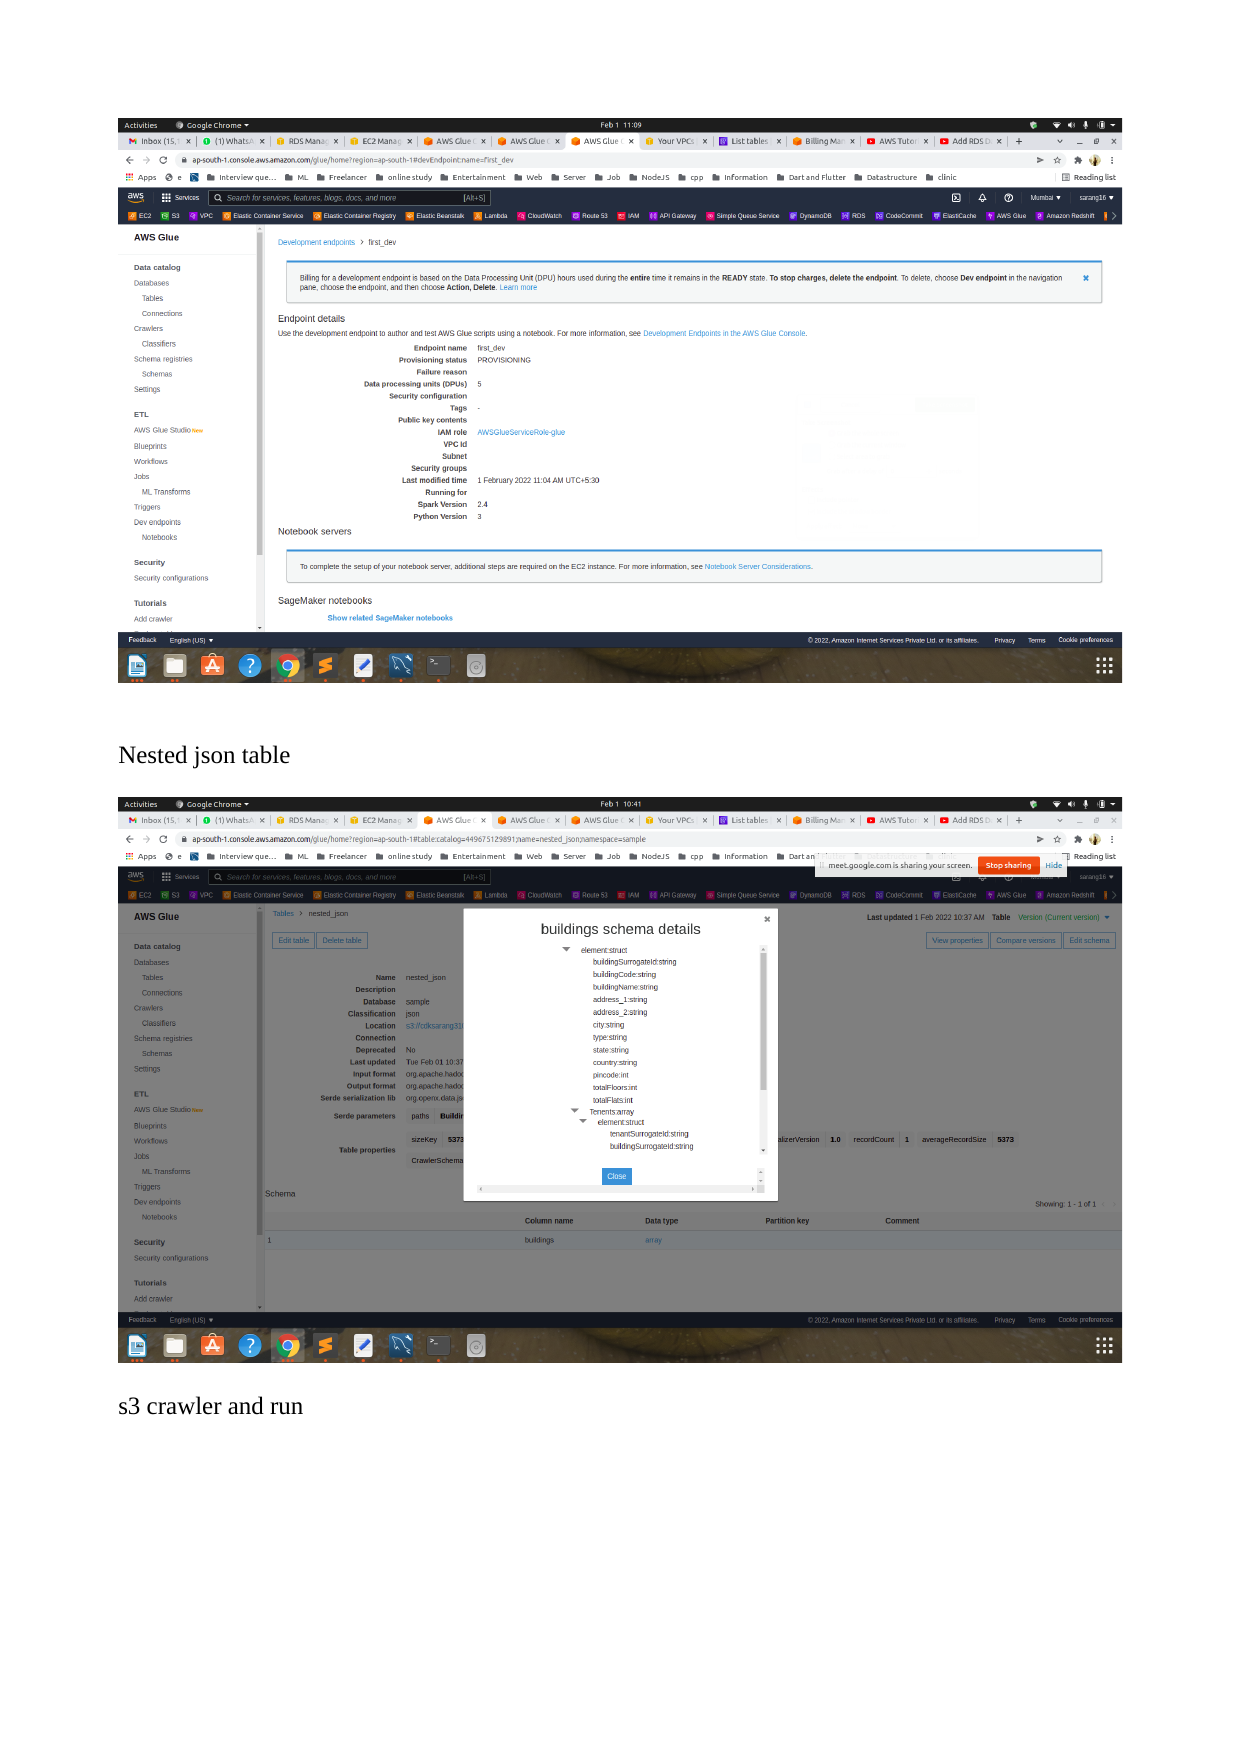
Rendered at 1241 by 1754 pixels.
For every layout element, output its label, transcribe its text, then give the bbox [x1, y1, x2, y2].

text s3 crawler and run [118, 1391, 1122, 1420]
picture [118, 118, 1123, 683]
text Nested json table [118, 740, 1122, 769]
picture [118, 797, 1123, 1363]
